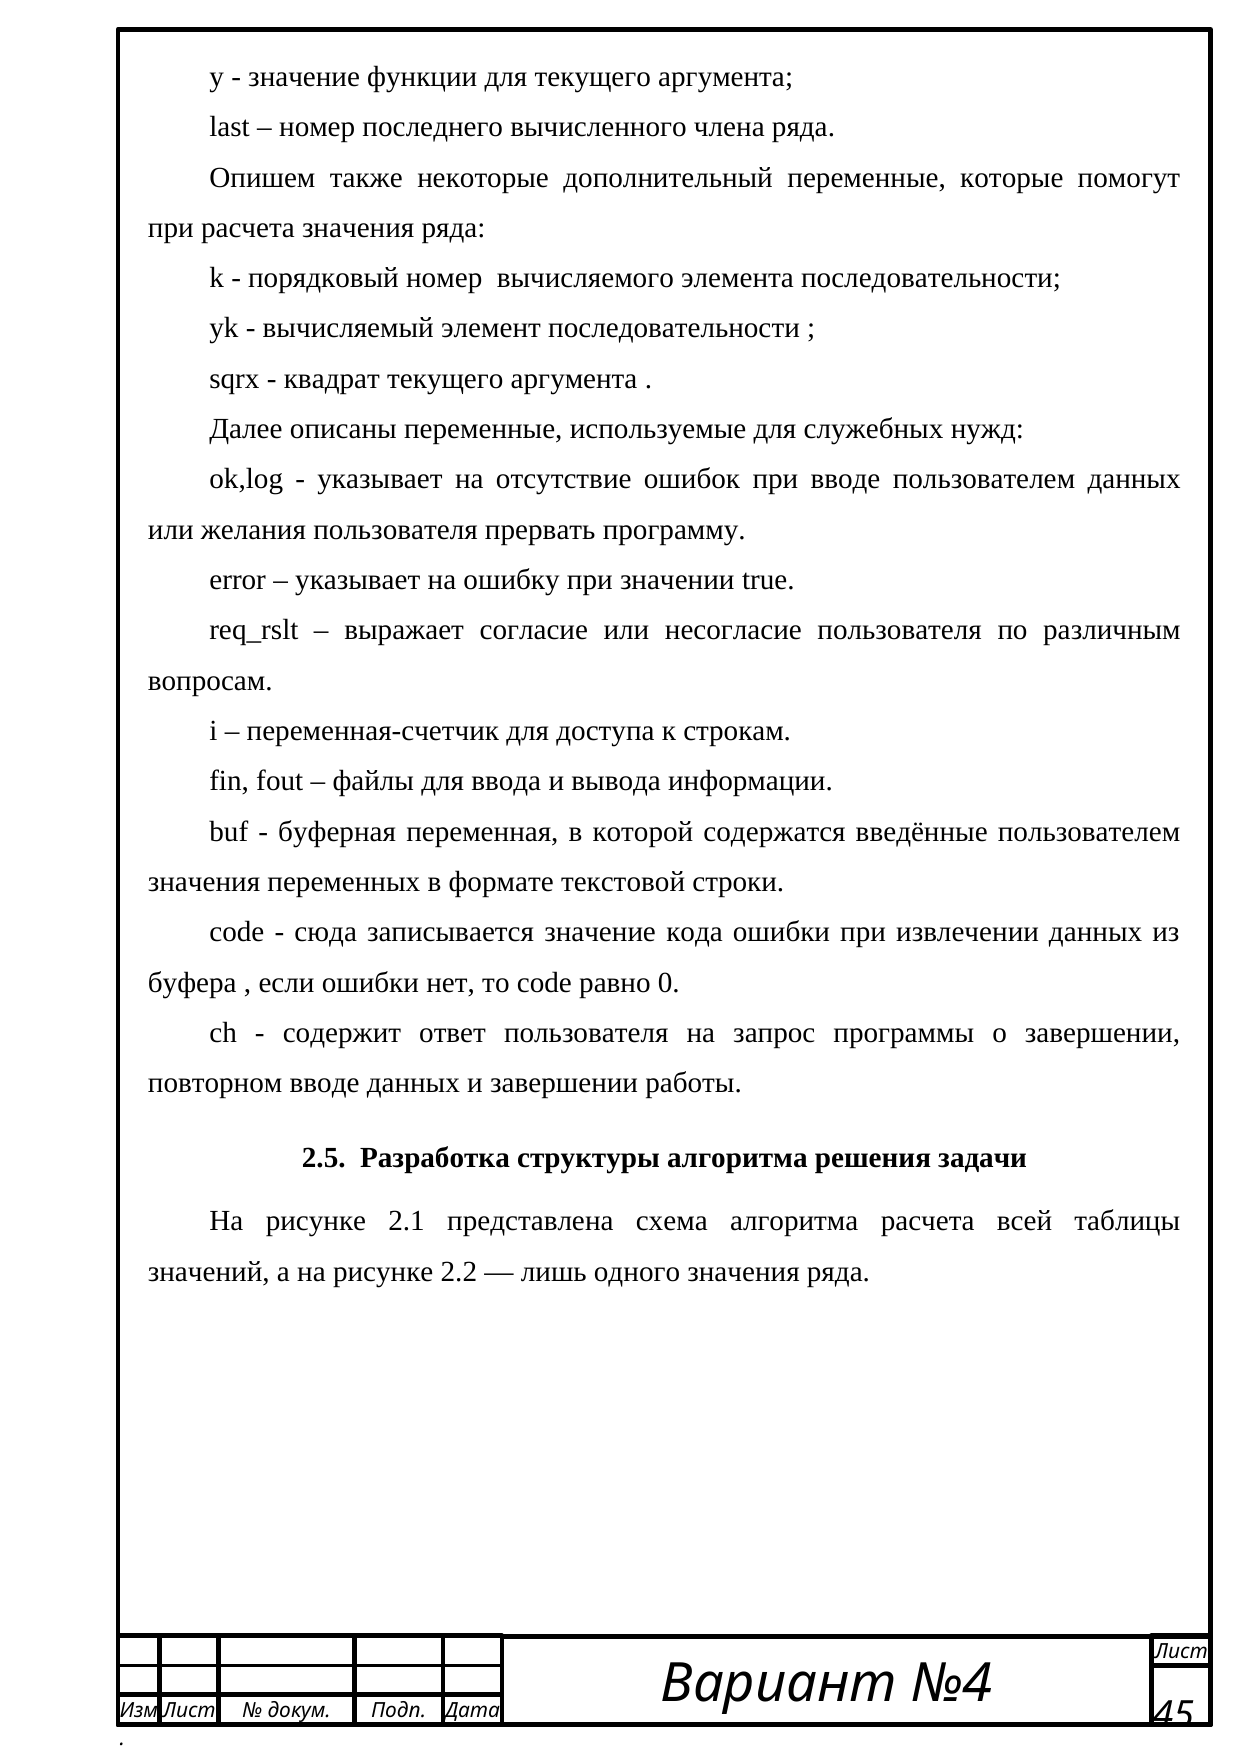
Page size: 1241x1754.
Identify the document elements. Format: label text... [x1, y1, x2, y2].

text last – номер последнего вычисленного члена ряда. [148, 109, 1181, 143]
text fin, fout – файлы для ввода и вывода информации. [148, 763, 1181, 797]
subtitle 2.5. Разработка структуры алгоритма решения задачи [146, 1141, 1181, 1174]
text i – переменная-счетчик для доступа к строкам. [148, 713, 1181, 747]
text Опишем также некоторые дополнительный переменные, которые помогут при расчета значения ряда: [148, 160, 1181, 243]
text На рисунке 2.1 представлена схема алгоритма расчета всей таблицы значений, а на рисунке 2.2 — лишь одного значения ряда. [148, 1203, 1181, 1287]
text yk - вычисляемый элемент последовательности ; [148, 311, 1181, 344]
text ch - содержит ответ пользователя на запрос программы о завершении, повторном вводе данных и завершении работы. [148, 1015, 1181, 1099]
text error – указывает на ошибку при значении true. [148, 562, 1181, 596]
text code - сюда записывается значение кода ошибки при извлечении данных из буфера , если ошибки нет, то code равно 0. [148, 914, 1181, 998]
text y - значение функции для текущего аргумента; [148, 59, 1181, 93]
text k - порядковый номер вычисляемого элемента последовательности; [148, 260, 1181, 294]
text buf - буферная переменная, в которой содержатся введённые пользователем значения переменных в формате текстовой строки. [148, 814, 1181, 898]
text Далее описаны переменные, используемые для служебных нужд: [148, 411, 1181, 445]
text ok,log - указывает на отсутствие ошибок при вводе пользователем данных или желания пользователя прервать программу. [148, 462, 1181, 545]
text req_rslt – выражает согласие или несогласие пользователя по различным вопросам. [148, 612, 1181, 696]
text sqrx - квадрат текущего аргумента . [148, 361, 1181, 394]
